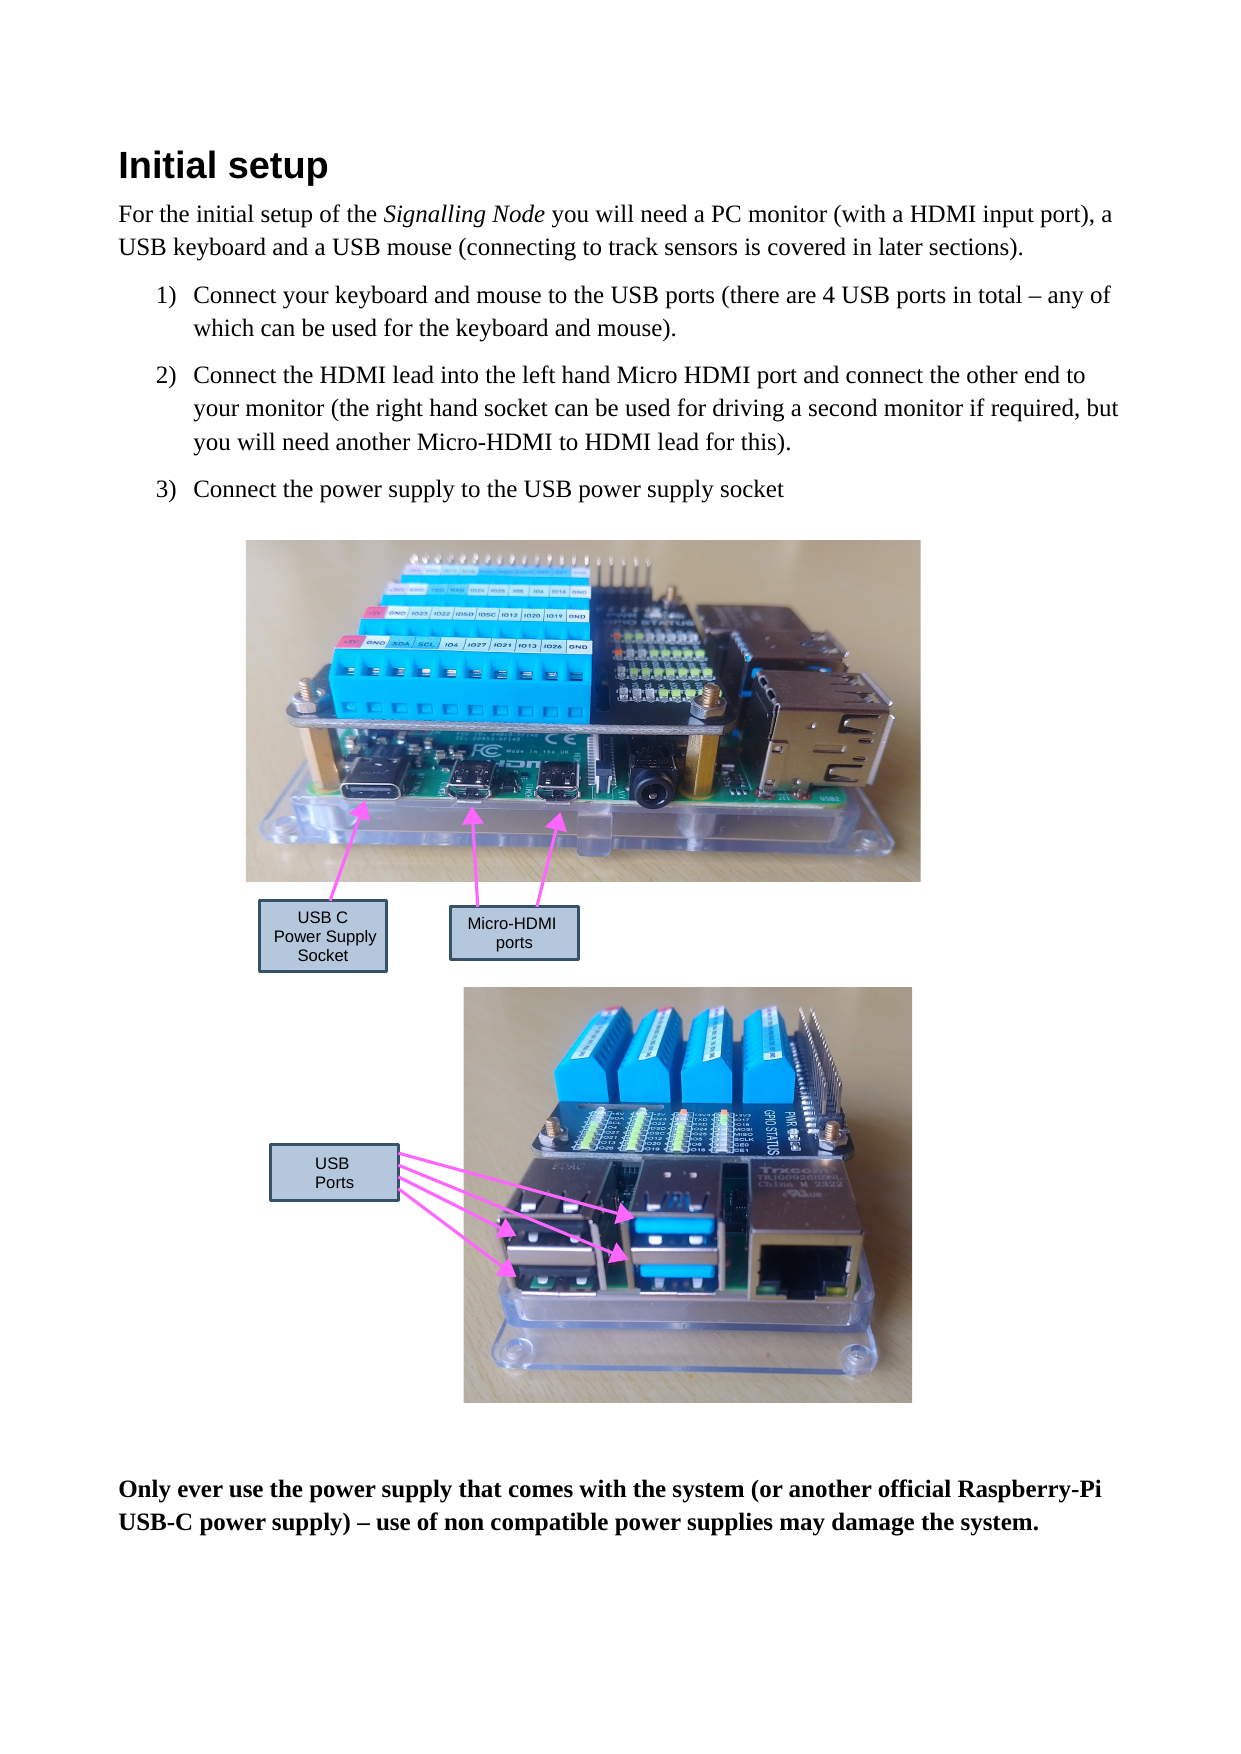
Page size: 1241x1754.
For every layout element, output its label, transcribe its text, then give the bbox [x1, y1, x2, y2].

text For the initial setup of the Signalling Node you will need a PC monitor (with a HDMI input port), a USB keyboard and a USB mouse (connecting to track sensors is covered in later sections). [118, 199, 1122, 261]
list Connect the HDMI lead into the left hand Micro HDMI port and connect the other end to your monitor (the right hand socket can be used for driving a second monitor if required, but you will need another Micro-HDMI to HDMI lead for this). [156, 361, 1122, 455]
list Connect the power supply to the USB power supply socket [156, 474, 1122, 503]
text Only ever use the power supply that comes with the system (or another official Raspberry-Pi USB-C power supply) – use of non compatible power supplies may damage the system. [118, 1474, 1122, 1536]
subtitle Initial setup [118, 143, 1122, 187]
picture [484, 987, 711, 1403]
list Connect your keyboard and mouse to the USB ports (there are 4 USB ports in total – any of which can be used for the keyboard and mouse). [156, 280, 1122, 342]
picture [245, 540, 921, 642]
